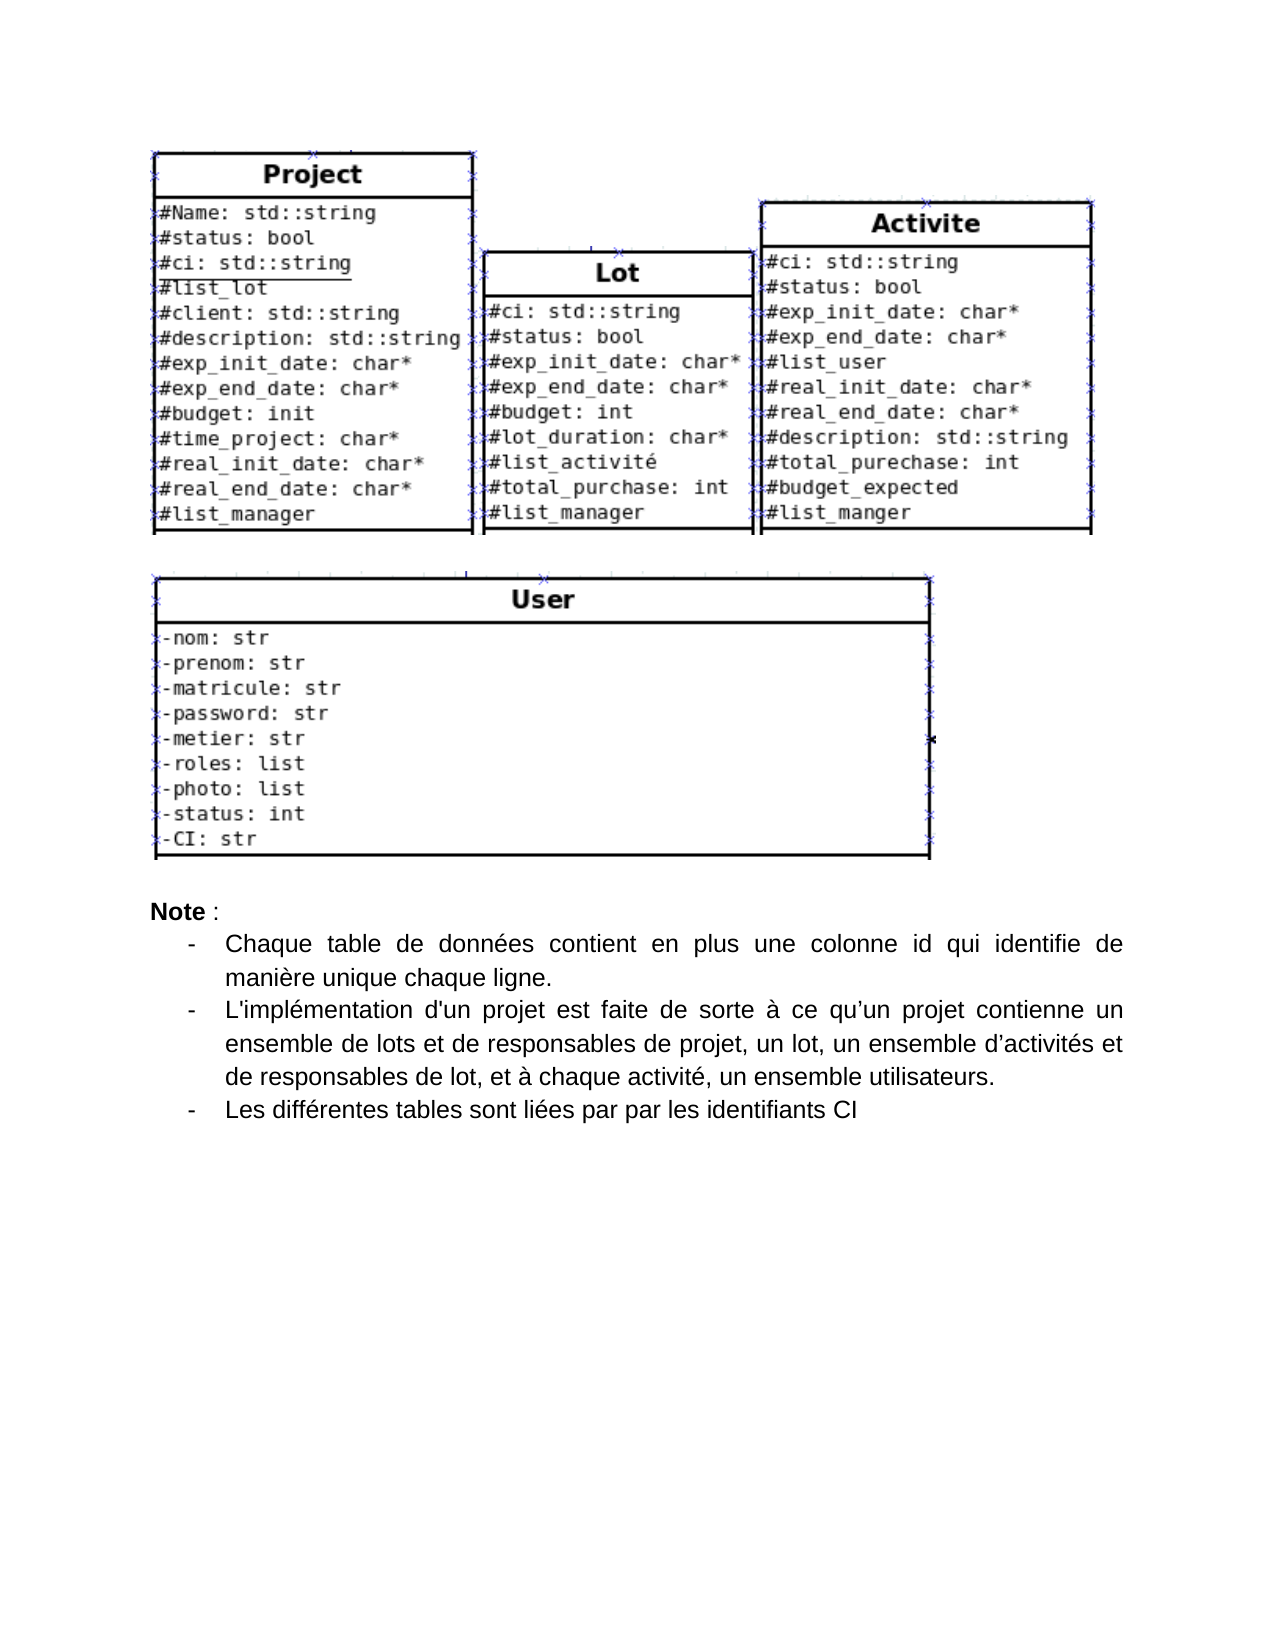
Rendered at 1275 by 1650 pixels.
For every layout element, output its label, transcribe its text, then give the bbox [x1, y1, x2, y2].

text Note : [150, 896, 1125, 925]
picture [150, 571, 936, 860]
picture [150, 150, 1096, 535]
list Chaque table de données contient en plus une colonne id qui identifie de manière unique chaque ligne. [187, 929, 1125, 991]
list Les différentes tables sont liées par par les identifiants CI [187, 1094, 1125, 1123]
list L'implémentation d'un projet est faite de sorte à ce qu’un projet contienne un ensemble de lots et de responsables de projet, un lot, un ensemble d’activités et de responsables de lot, et à chaque activité, un ensemble utilisateurs. [187, 996, 1125, 1090]
